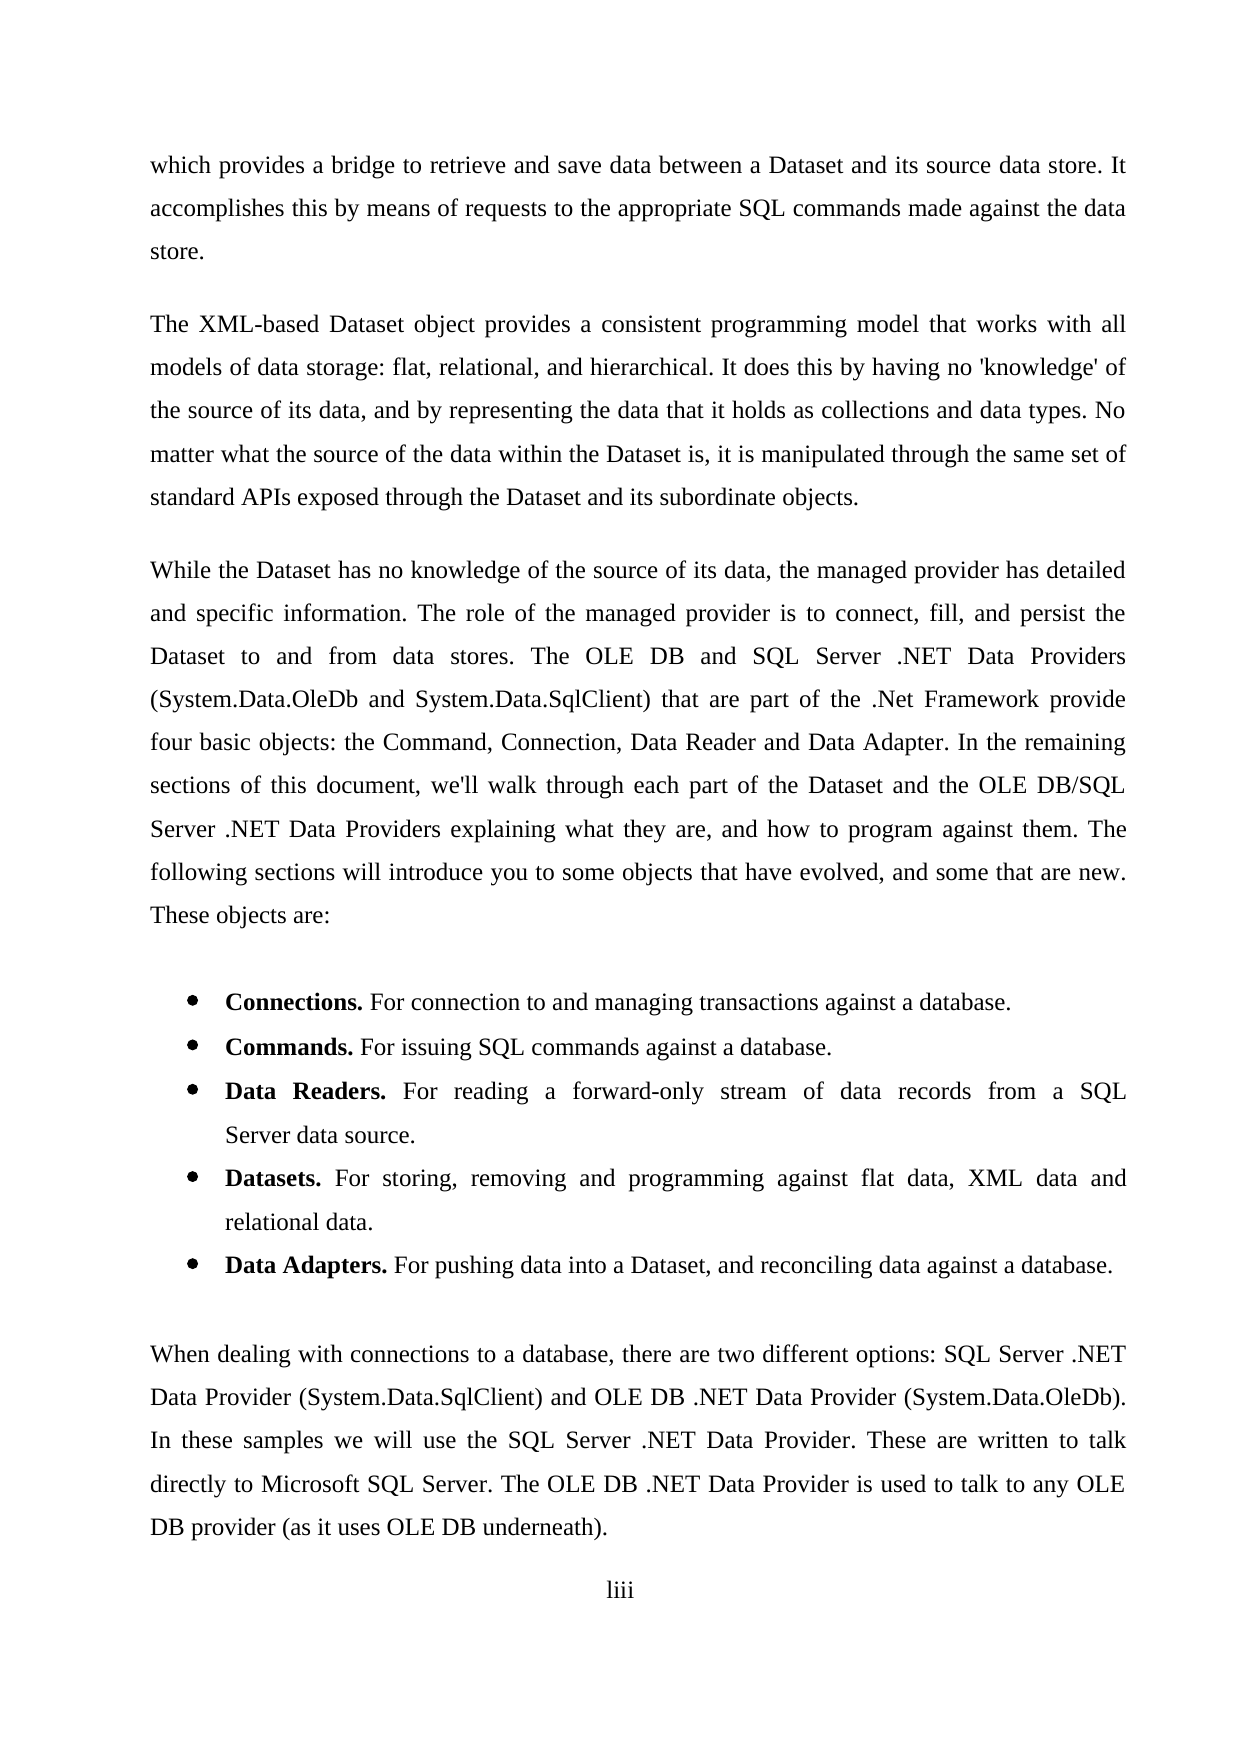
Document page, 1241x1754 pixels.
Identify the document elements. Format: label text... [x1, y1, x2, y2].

list Connections. For connection to and managing transactions against a database. [187, 987, 1128, 1017]
text While the Dataset has no knowledge of the source of its data, the managed provider has detailed and specific information. The role of the managed provider is to connect, fill, and persist the Dataset to and from data stores. The OLE DB and SQL Server .NET Data Providers (System.Data.OleDb and System.Data.SqlClient) that are part of the .Net Framework provide four basic objects: the Command, Connection, Data Reader and Data Adapter. In the remaining sections of this document, we'll walk through each part of the Dataset and the OLE DB/SQL Server .NET Data Providers explaining what they are, and how to program against them. The following sections will introduce you to some objects that have evolved, and some that are new. These objects are: [150, 555, 1128, 929]
list Datasets. For storing, removing and programming against flat data, XML data and relational data. [187, 1163, 1128, 1236]
list Data Readers. For reading a forward-only stream of data records from a SQL Server data source. [187, 1076, 1128, 1149]
text which provides a bridge to retrieve and save data between a Dataset and its source data store. It accomplishes this by means of requests to the appropriate SQL commands made against the data store. [150, 150, 1128, 265]
text The XML-based Dataset object provides a consistent programming model that works with all models of data storage: flat, relational, and hierarchical. It does this by having no 'knowledge' of the source of its data, and by representing the data that it holds as collections and data types. No matter what the source of the data within the Dataset is, it is manipulated through the same set of standard APIs exposed through the Dataset and its subordinate objects. [150, 309, 1128, 511]
list Commands. For issuing SQL commands against a database. [187, 1032, 1128, 1061]
list Data Adapters. For pushing data into a Dataset, and reconciling data against a database. [187, 1251, 1128, 1280]
text When dealing with connections to a database, there are two different options: SQL Server .NET Data Provider (System.Data.SqlClient) and OLE DB .NET Data Provider (System.Data.OleDb). In these samples we will use the SQL Server .NET Data Provider. These are written to talk directly to Microsoft SQL Server. The OLE DB .NET Data Provider is used to talk to any OLE DB provider (as it uses OLE DB underneath). [150, 1339, 1128, 1541]
